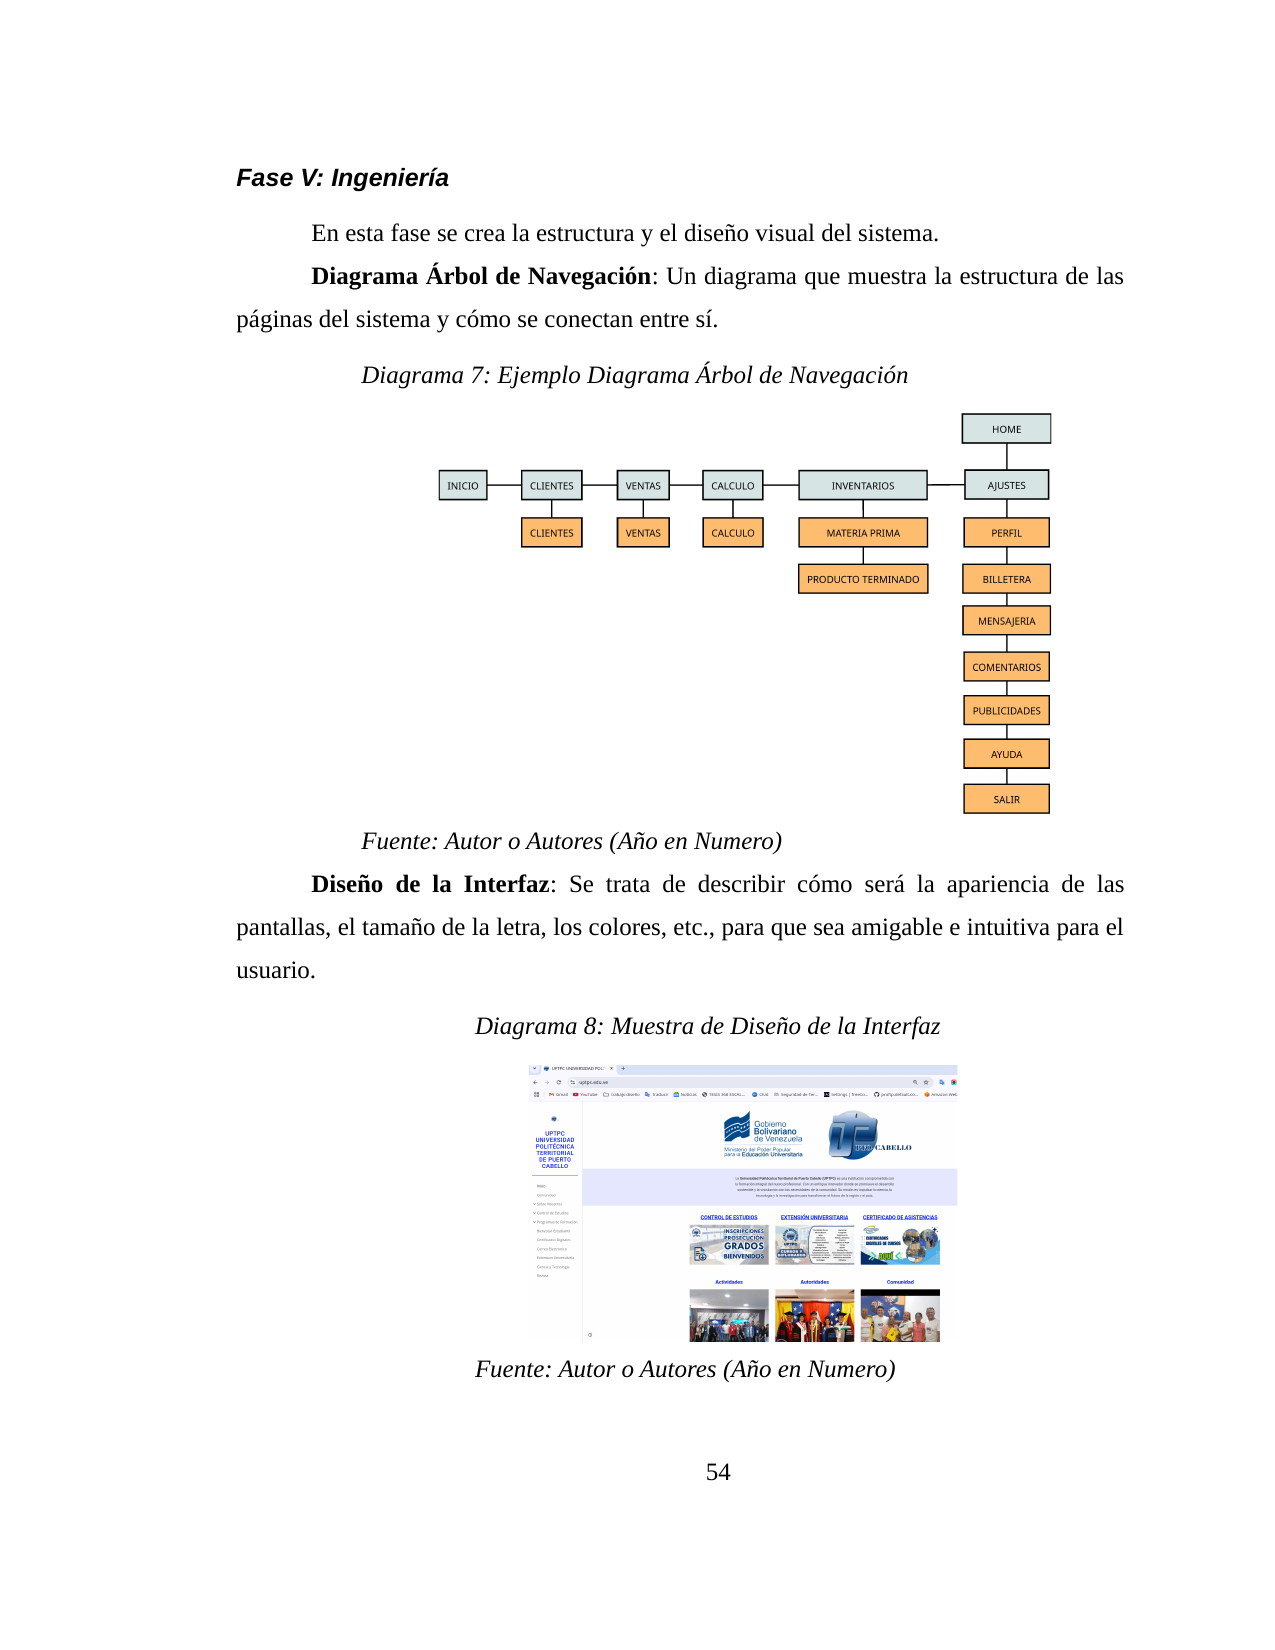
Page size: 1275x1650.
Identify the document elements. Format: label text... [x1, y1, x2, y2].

text En esta fase se crea la estructura y el diseño visual del sistema. [236, 218, 1125, 247]
text Fuente: Autor o Autores (Año en Numero) [311, 826, 1128, 855]
picture [528, 1065, 958, 1342]
text Fuente: Autor o Autores (Año en Numero) [425, 1354, 1012, 1383]
picture [438, 413, 1052, 814]
subtitle Fase V: Ingeniería [236, 162, 1125, 191]
text Diseño de la Interfaz: Se trata de describir cómo será la apariencia de las pantallas, el tamaño de la letra, los colores, etc., para que sea amigable e intuitiva para el usuario. [236, 869, 1125, 984]
text Diagrama 8: Muestra de Diseño de la Interfaz [425, 1011, 1012, 1040]
text Diagrama Árbol de Navegación: Un diagrama que muestra la estructura de las páginas del sistema y cómo se conectan entre sí. [236, 261, 1125, 333]
text Diagrama 7: Ejemplo Diagrama Árbol de Navegación [311, 360, 1128, 389]
